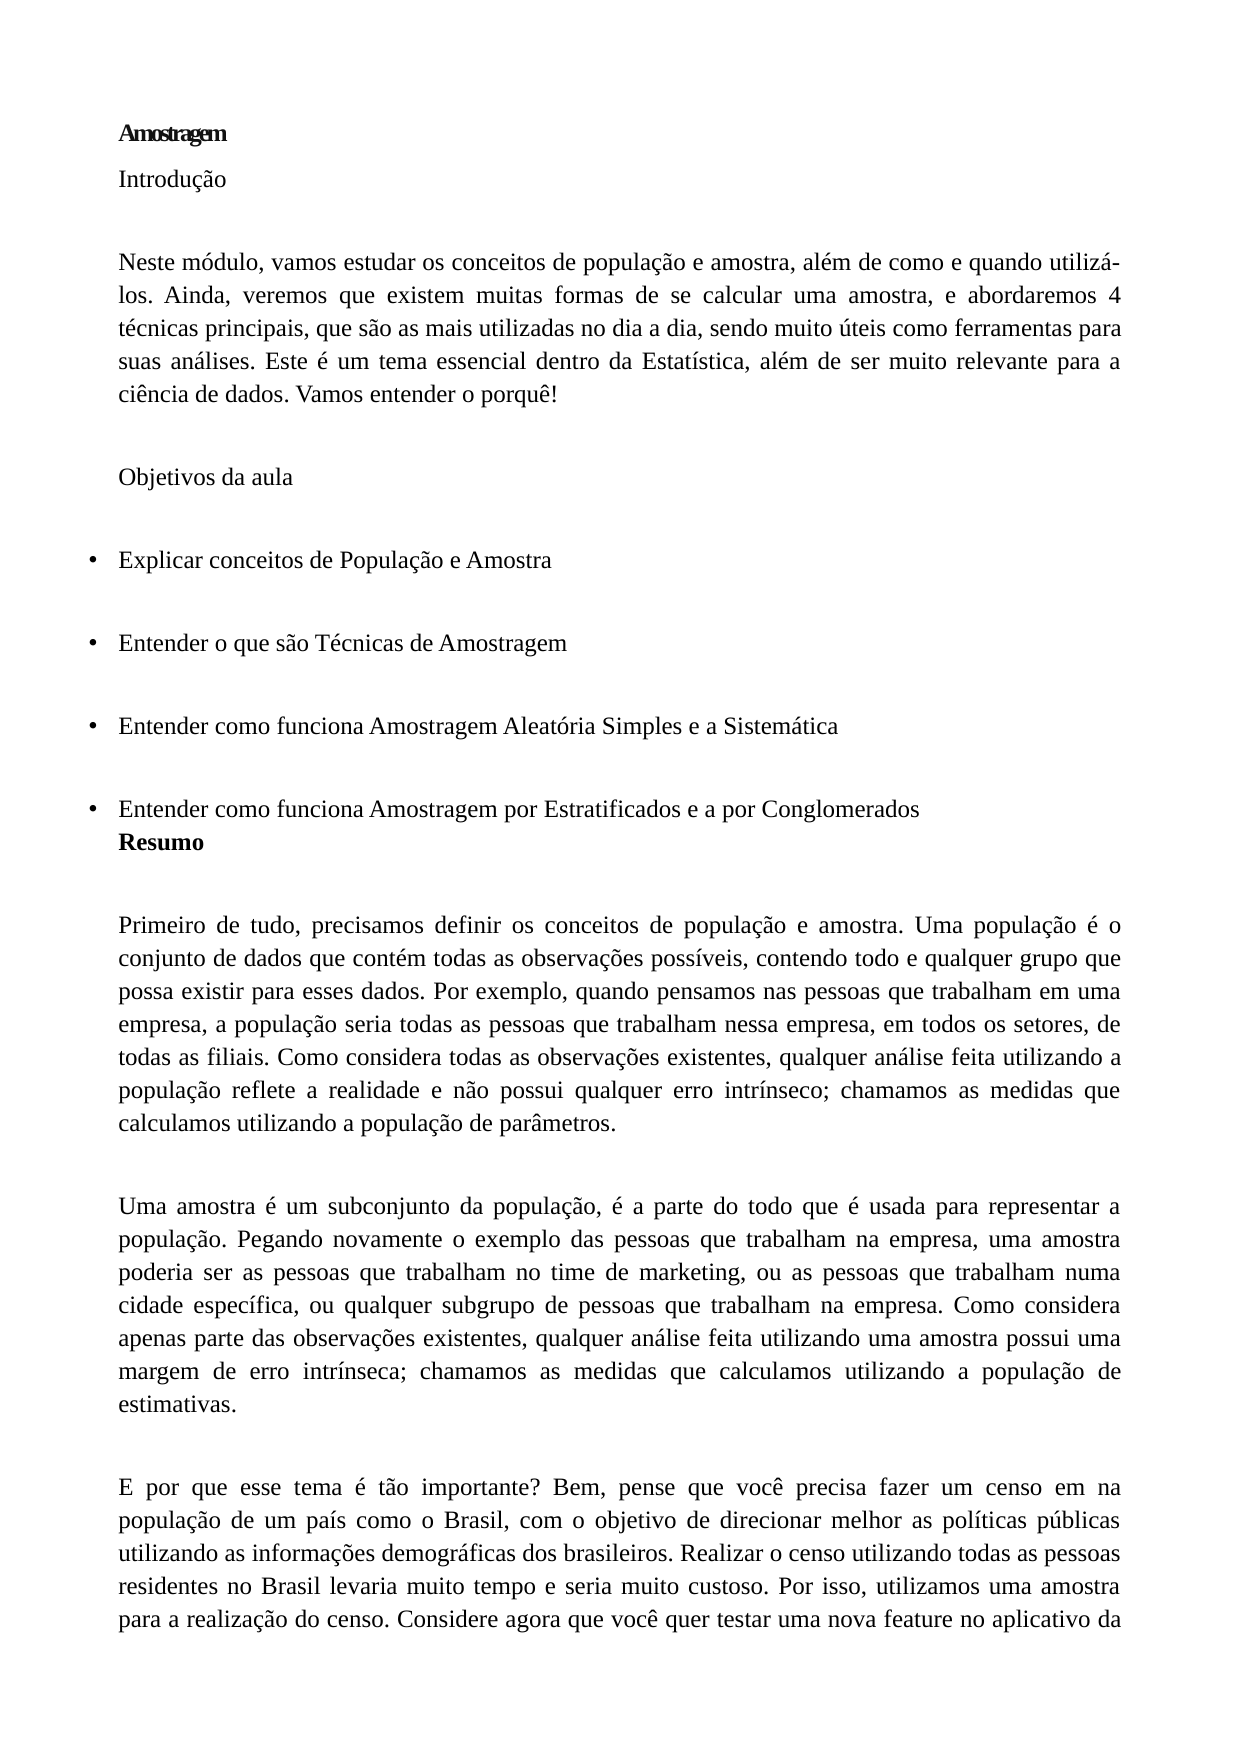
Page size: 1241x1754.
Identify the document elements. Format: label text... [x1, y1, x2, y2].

text Neste módulo, vamos estudar os conceitos de população e amostra, além de como e quando utilizá-los. Ainda, veremos que existem muitas formas de se calcular uma amostra, e abordaremos 4 técnicas principais, que são as mais utilizadas no dia a dia, sendo muito úteis como ferramentas para suas análises. Este é um tema essencial dentro da Estatística, além de ser muito relevante para a ciência de dados. Vamos entender o porquê! [118, 247, 1122, 407]
text Resumo [118, 827, 1122, 856]
subtitle Amostragem [118, 118, 1122, 147]
list Entender como funciona Amostragem por Estratificados e a por Conglomerados [118, 794, 1122, 823]
list Entender como funciona Amostragem Aleatória Simples e a Sistemática [118, 711, 1122, 739]
text Uma amostra é um subconjunto da população, é a parte do todo que é usada para representar a população. Pegando novamente o exemplo das pessoas que trabalham na empresa, uma amostra poderia ser as pessoas que trabalham no time de marketing, ou as pessoas que trabalham numa cidade específica, ou qualquer subgrupo de pessoas que trabalham na empresa. Como considera apenas parte das observações existentes, qualquer análise feita utilizando uma amostra possui uma margem de erro intrínseca; chamamos as medidas que calculamos utilizando a população de estimativas. [118, 1191, 1122, 1418]
text Objetivos da aula [118, 462, 1122, 491]
list Explicar conceitos de População e Amostra [118, 545, 1122, 573]
text Primeiro de tudo, precisamos definir os conceitos de população e amostra. Uma população é o conjunto de dados que contém todas as observações possíveis, contendo todo e qualquer grupo que possa existir para esses dados. Por exemplo, quando pensamos nas pessoas que trabalham em uma empresa, a população seria todas as pessoas que trabalham nessa empresa, em todos os setores, de todas as filiais. Como considera todas as observações existentes, qualquer análise feita utilizando a população reflete a realidade e não possui qualquer erro intrínseco; chamamos as medidas que calculamos utilizando a população de parâmetros. [118, 910, 1122, 1137]
list Entender o que são Técnicas de Amostragem [118, 628, 1122, 657]
text E por que esse tema é tão importante? Bem, pense que você precisa fazer um censo em na população de um país como o Brasil, com o objetivo de direcionar melhor as políticas públicas utilizando as informações demográficas dos brasileiros. Realizar o censo utilizando todas as pessoas residentes no Brasil levaria muito tempo e seria muito custoso. Por isso, utilizamos uma amostra para a realização do censo. Considere agora que você quer testar uma nova feature no aplicativo da [118, 1472, 1122, 1633]
text Introdução [118, 164, 1122, 192]
